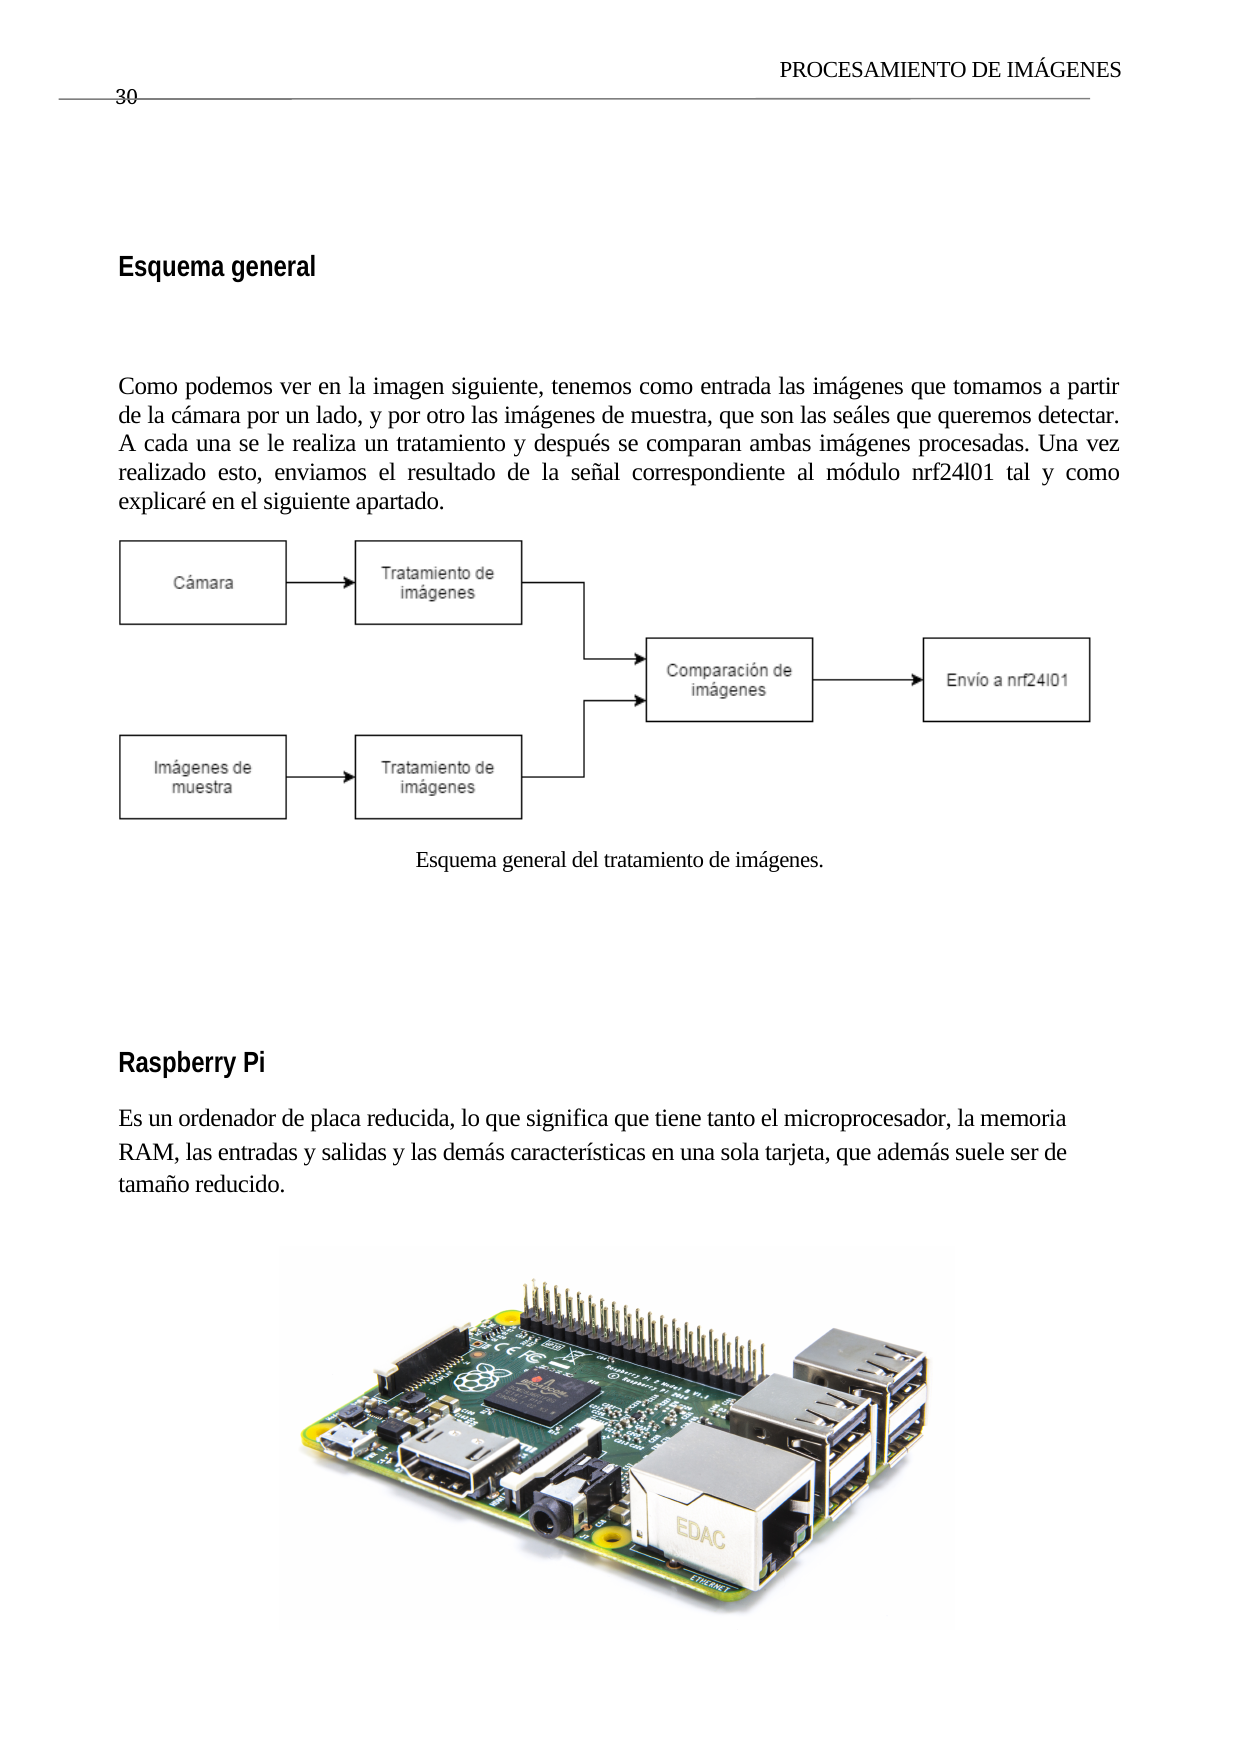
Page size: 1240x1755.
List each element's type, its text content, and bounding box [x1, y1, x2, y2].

text Como podemos ver en la imagen siguiente, tenemos como entrada las imágenes que tomamos a partir de la cámara por un lado, y por otro las imágenes de muestra, que son las seáles que queremos detectar. A cada una se le realiza un tratamiento y después se comparan ambas imágenes procesadas. Una vez realizado esto, enviamos el resultado de la señal correspondiente al módulo nrf24l01 tal y como explicaré en el siguiente apartado. [118, 371, 1121, 515]
subtitle Esquema general [118, 249, 1122, 282]
text Esquema general del tratamiento de imágenes. [118, 846, 1121, 872]
text Es un ordenador de placa reducida, lo que significa que tiene tanto el microprocesador, la memoria RAM, las entradas y salidas y las demás características en una sola tarjeta, que además suele ser de tamaño reducido. [118, 1103, 1121, 1198]
subtitle Raspberry Pi [118, 1045, 1122, 1078]
